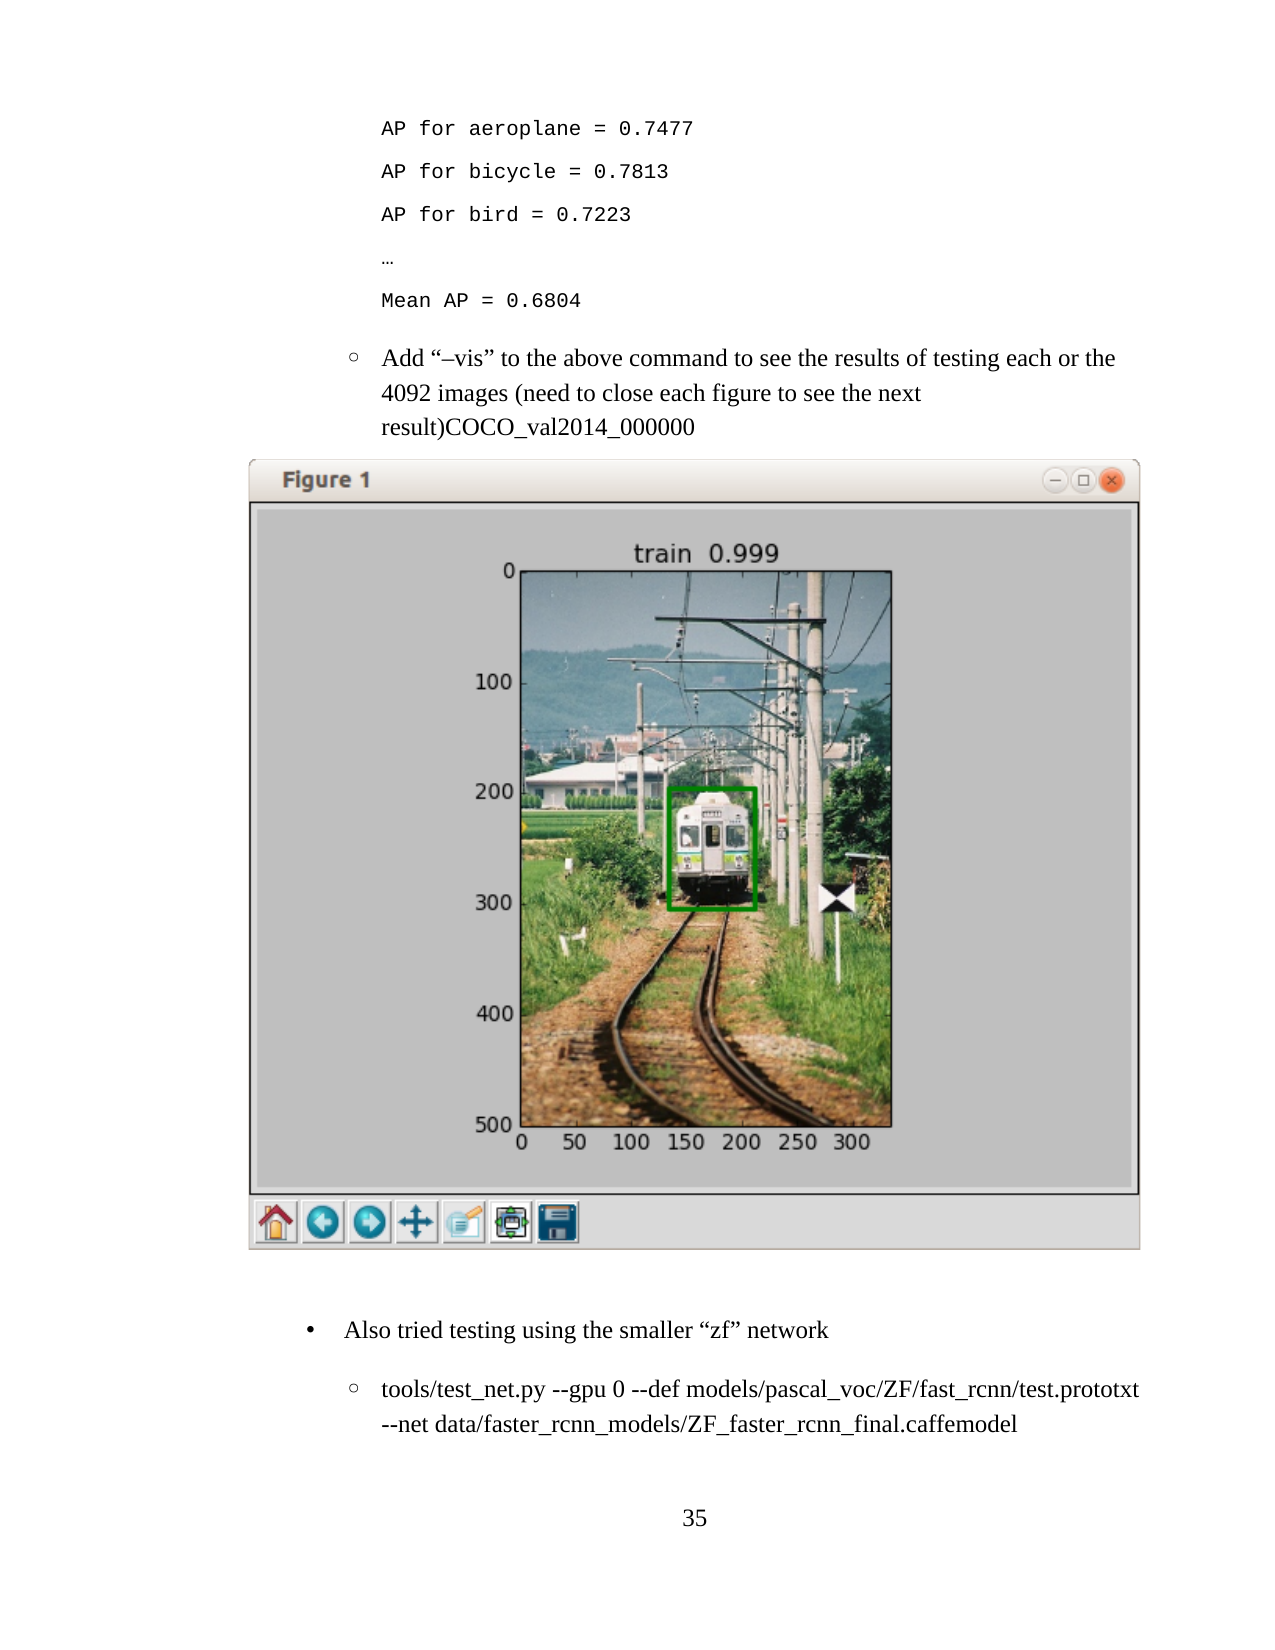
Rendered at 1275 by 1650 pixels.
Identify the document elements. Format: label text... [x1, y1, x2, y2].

list Add “–vis” to the above command to see the results of testing each or the 4092 images (need to close each figure to see the next result)COCO_val2014_000000 [344, 343, 1158, 441]
list Also tried testing using the smaller “zf” network [306, 1315, 1158, 1343]
picture [248, 459, 1141, 1250]
text … [381, 247, 1158, 271]
text AP for bicycle = 0.7813 [381, 161, 1158, 185]
text Mean AP = 0.6804 [381, 290, 1158, 313]
text AP for bird = 0.7223 [381, 204, 1158, 228]
list tools/test_net.py --gpu 0 --def models/pascal_voc/ZF/fast_rcnn/test.prototxt --net data/faster_rcnn_models/ZF_faster_rcnn_final.caffemodel [344, 1374, 1158, 1437]
text AP for aeroplane = 0.7477 [381, 118, 1158, 142]
